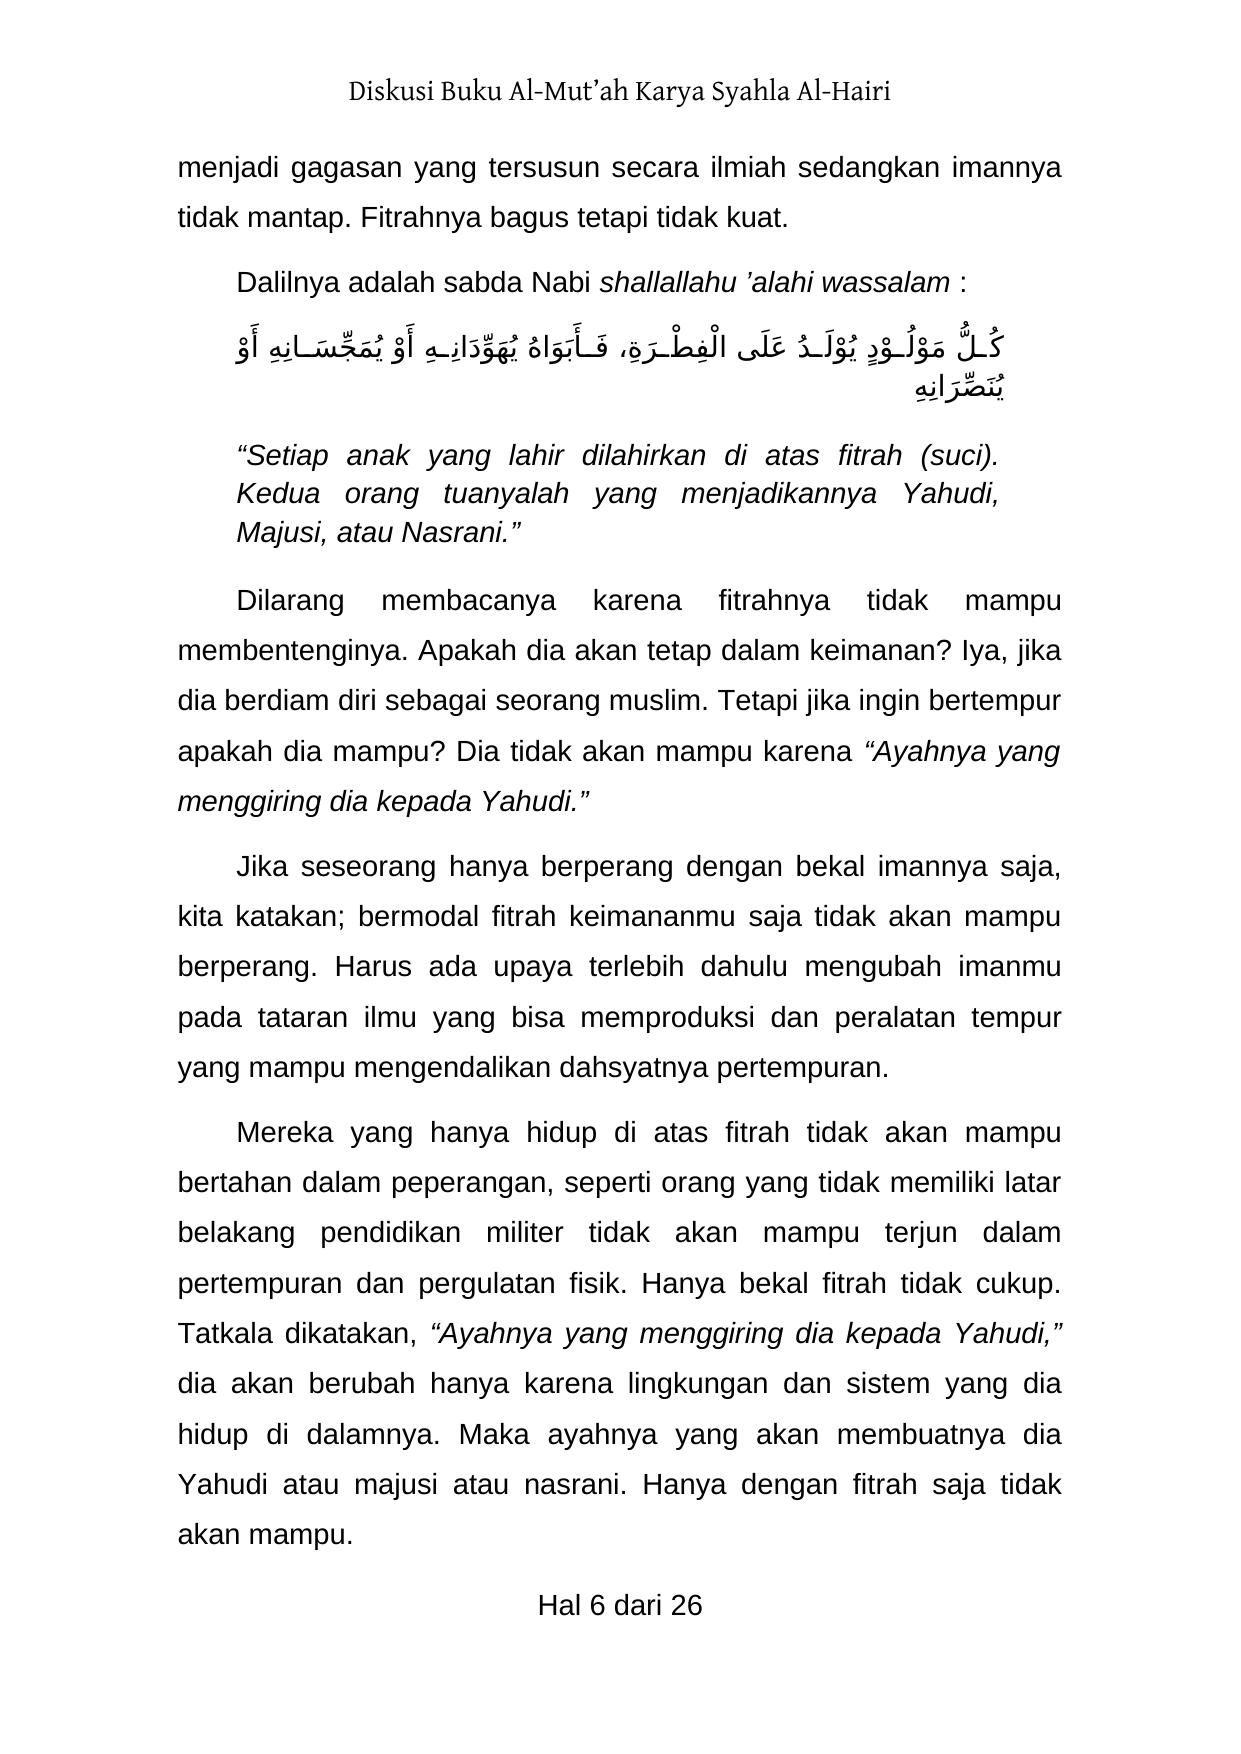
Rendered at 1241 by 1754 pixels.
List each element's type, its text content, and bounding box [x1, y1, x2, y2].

text Dilarang membacanya karena fitrahnya tidak mampu membentenginya. Apakah dia akan tetap dalam keimanan? Iya, jika dia berdiam diri sebagai seorang muslim. Tetapi jika ingin bertempur apakah dia mampu? Dia tidak akan mampu karena “Ayahnya yang menggiring dia kepada Yahudi.” [177, 583, 1063, 817]
text Mereka yang hanya hidup di atas fitrah tidak akan mampu bertahan dalam peperangan, seperti orang yang tidak memiliki latar belakang pendidikan militer tidak akan mampu terjun dalam pertempuran dan pergulatan fisik. Hanya bekal fitrah tidak cukup. Tatkala dikatakan, “Ayahnya yang menggiring dia kepada Yahudi,” dia akan berubah hanya karena lingkungan dan sistem yang dia hidup di dalamnya. Maka ayahnya yang akan membuatnya dia Yahudi atau majusi atau nasrani. Hanya dengan fitrah saja tidak akan mampu. [177, 1115, 1063, 1551]
text “Setiap anak yang lahir dilahirkan di atas fitrah (suci). Kedua orang tuanyalah yang menjadikannya Yahudi, Majusi, atau Nasrani.” [236, 437, 1004, 548]
text Dalilnya adalah sabda Nabi shallallahu ’alahi wassalam : [177, 265, 1063, 299]
text menjadi gagasan yang tersusun secara ilmiah sedangkan imannya tidak mantap. Fitrahnya bagus tetapi tidak kuat. [177, 150, 1063, 234]
text كُلُّ مَوْلُوْدٍ يُوْلَدُ عَلَى الْفِطْرَةِ، فَأَبَوَاهُ يُهَوِّدَانِهِ أَوْ يُمَجِّسَانِهِ أَوْ يُنَصِّرَانِهِ [236, 330, 1004, 403]
text Jika seseorang hanya berperang dengan bekal imannya saja, kita katakan; bermodal fitrah keimananmu saja tidak akan mampu berperang. Harus ada upaya terlebih dahulu mengubah imanmu pada tataran ilmu yang bisa memproduksi dan peralatan tempur yang mampu mengendalikan dahsyatnya pertempuran. [177, 849, 1063, 1083]
